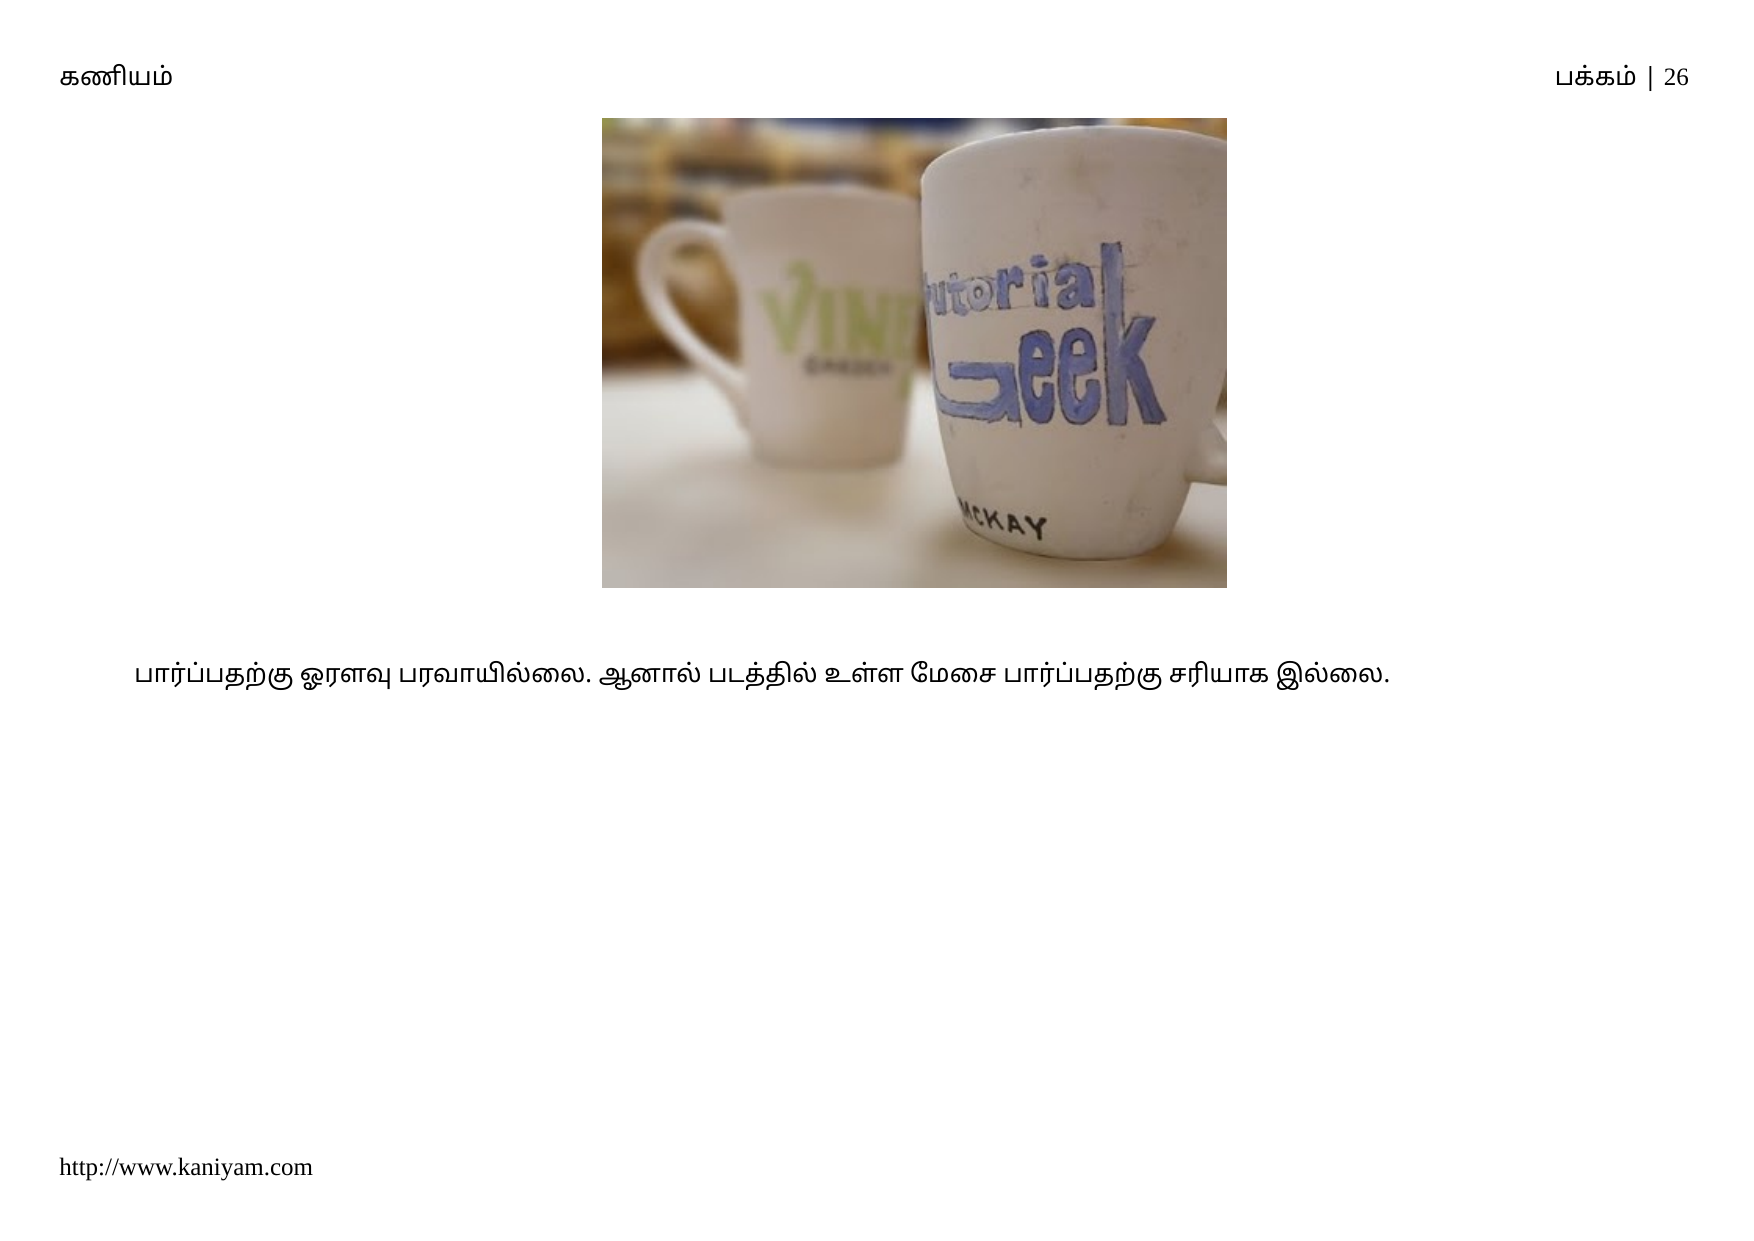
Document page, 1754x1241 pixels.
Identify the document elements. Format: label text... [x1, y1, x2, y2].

picture [602, 118, 1227, 588]
text பார்ப்பதற்கு ஓரளவு பரவாயில்லை. ஆனால் படத்தில் உள்ள மேசை பார்ப்பதற்கு சரியாக இல்லை. [59, 655, 1695, 692]
